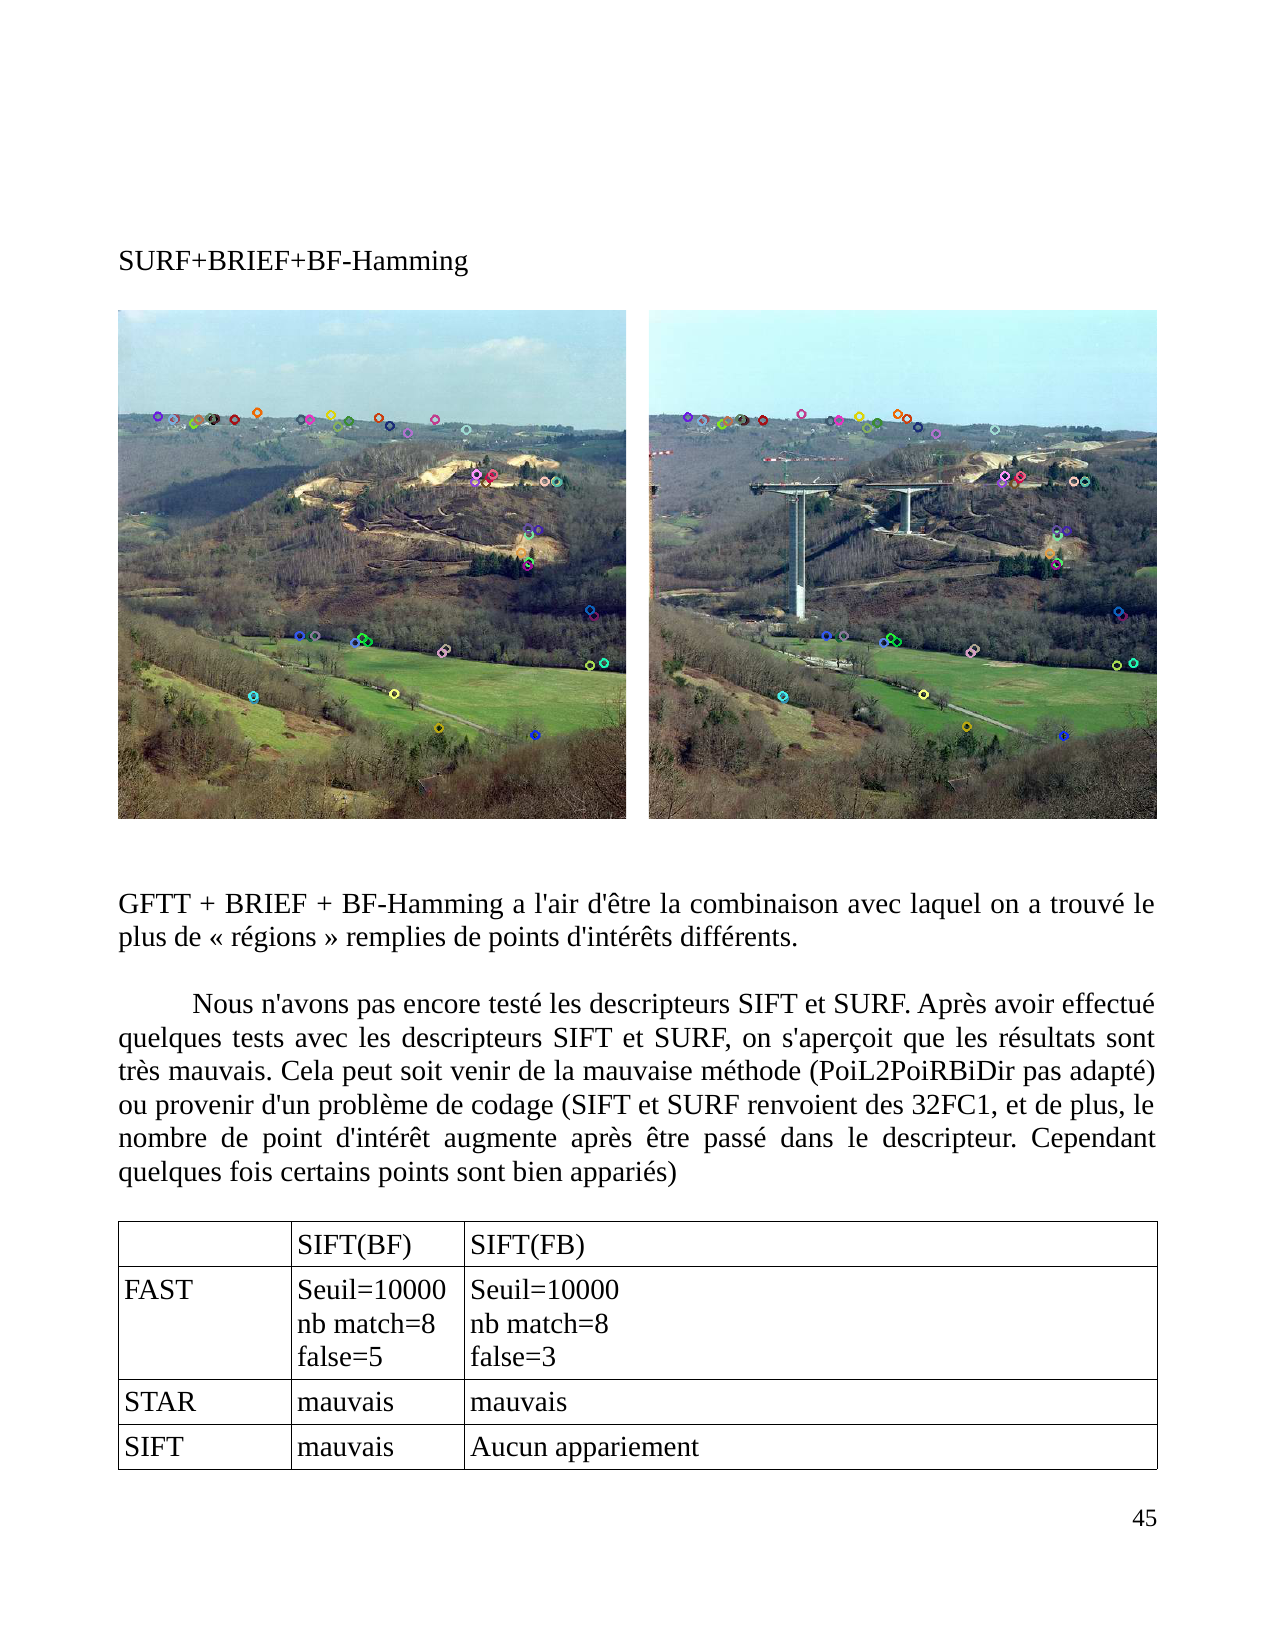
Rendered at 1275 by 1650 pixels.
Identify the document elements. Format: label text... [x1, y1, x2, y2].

table_cell Seuil=10000 nb match=8 false=3 [465, 1267, 1157, 1378]
table_header SIFT(BF) [292, 1222, 464, 1266]
table_cell mauvais [292, 1425, 464, 1469]
table_cell mauvais [292, 1380, 464, 1424]
picture [648, 310, 1157, 819]
text Nous n'avons pas encore testé les descripteurs SIFT et SURF. Après avoir effectué quelques tests avec les descripteurs SIFT et SURF, on s'aperçoit que les résultats sont très mauvais. Cela peut soit venir de la mauvaise méthode (PoiL2PoiRBiDir pas adapté) ou provenir d'un problème de codage (SIFT et SURF renvoient des 32FC1, et de plus, le nombre de point d'intérêt augmente après être passé dans le descripteur. Cependant quelques fois certains points sont bien appariés) [118, 986, 1157, 1188]
table_cell STAR [119, 1380, 291, 1424]
table_cell mauvais [465, 1380, 1157, 1424]
picture [118, 310, 627, 819]
table_header [119, 1222, 291, 1266]
table_cell Aucun appariement [465, 1425, 1157, 1469]
text GFTT + BRIEF + BF-Hamming a l'air d'être la combinaison avec laquel on a trouvé le plus de « régions » remplies de points d'intérêts différents. [118, 886, 1157, 953]
text SURF+BRIEF+BF-Hamming [118, 243, 1157, 277]
table_cell Seuil=10000 nb match=8 false=5 [292, 1267, 464, 1378]
table_header SIFT(FB) [465, 1222, 1157, 1266]
table_cell FAST [119, 1267, 291, 1378]
table_cell SIFT [119, 1425, 291, 1469]
